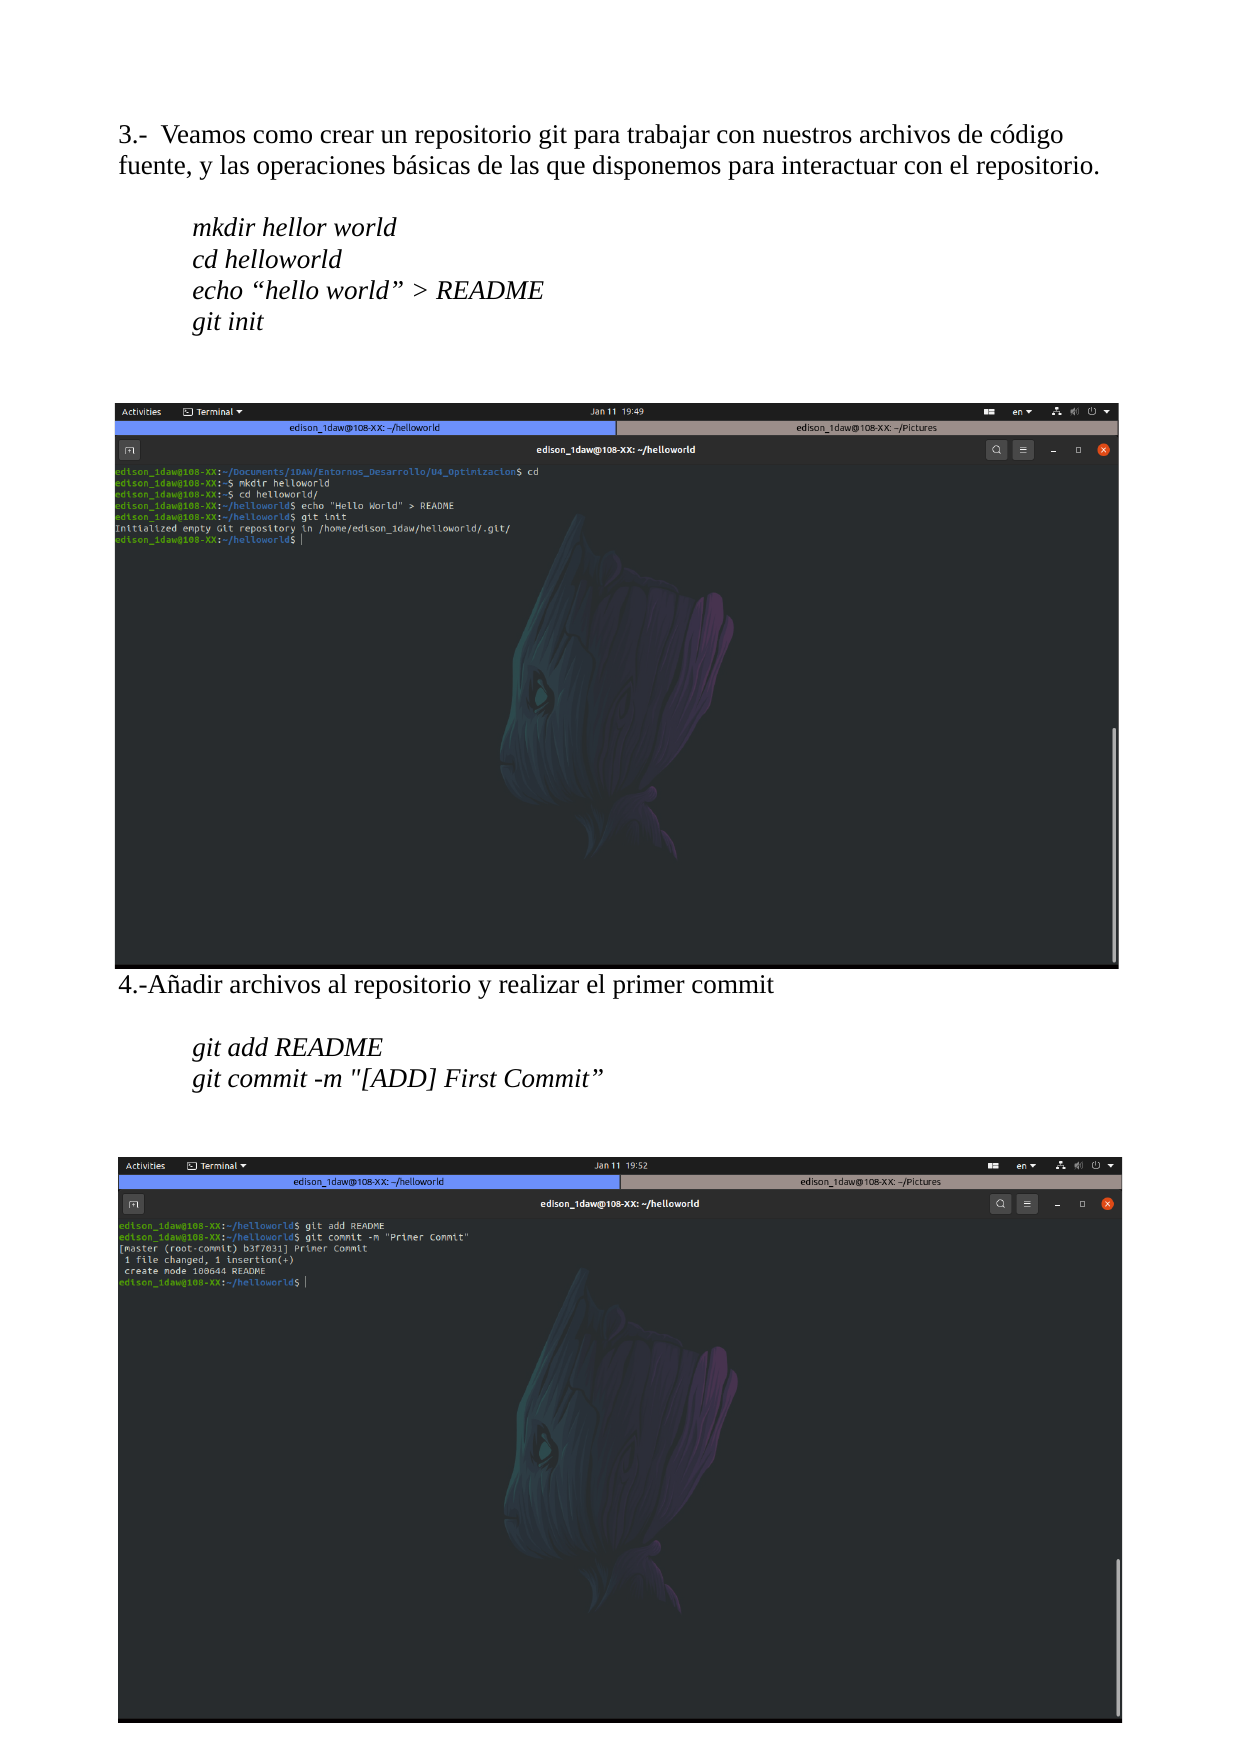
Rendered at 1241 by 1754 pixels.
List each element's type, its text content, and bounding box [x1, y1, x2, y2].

text cd helloworld [118, 243, 1122, 274]
picture [118, 1157, 1123, 1723]
text echo “hello world” > README [118, 274, 1122, 305]
text git commit -m "[ADD] First Commit” [118, 1062, 1122, 1093]
text 4.-Añadir archivos al repositorio y realizar el primer commit [118, 398, 1122, 999]
text mkdir hellor world [118, 212, 1122, 243]
text git add README [118, 1031, 1122, 1062]
text git init [118, 305, 1122, 336]
picture [114, 403, 1119, 969]
text 3.- Veamos como crear un repositorio git para trabajar con nuestros archivos de código fuente, y las operaciones básicas de las que disponemos para interactuar con el repositorio. [118, 118, 1122, 180]
